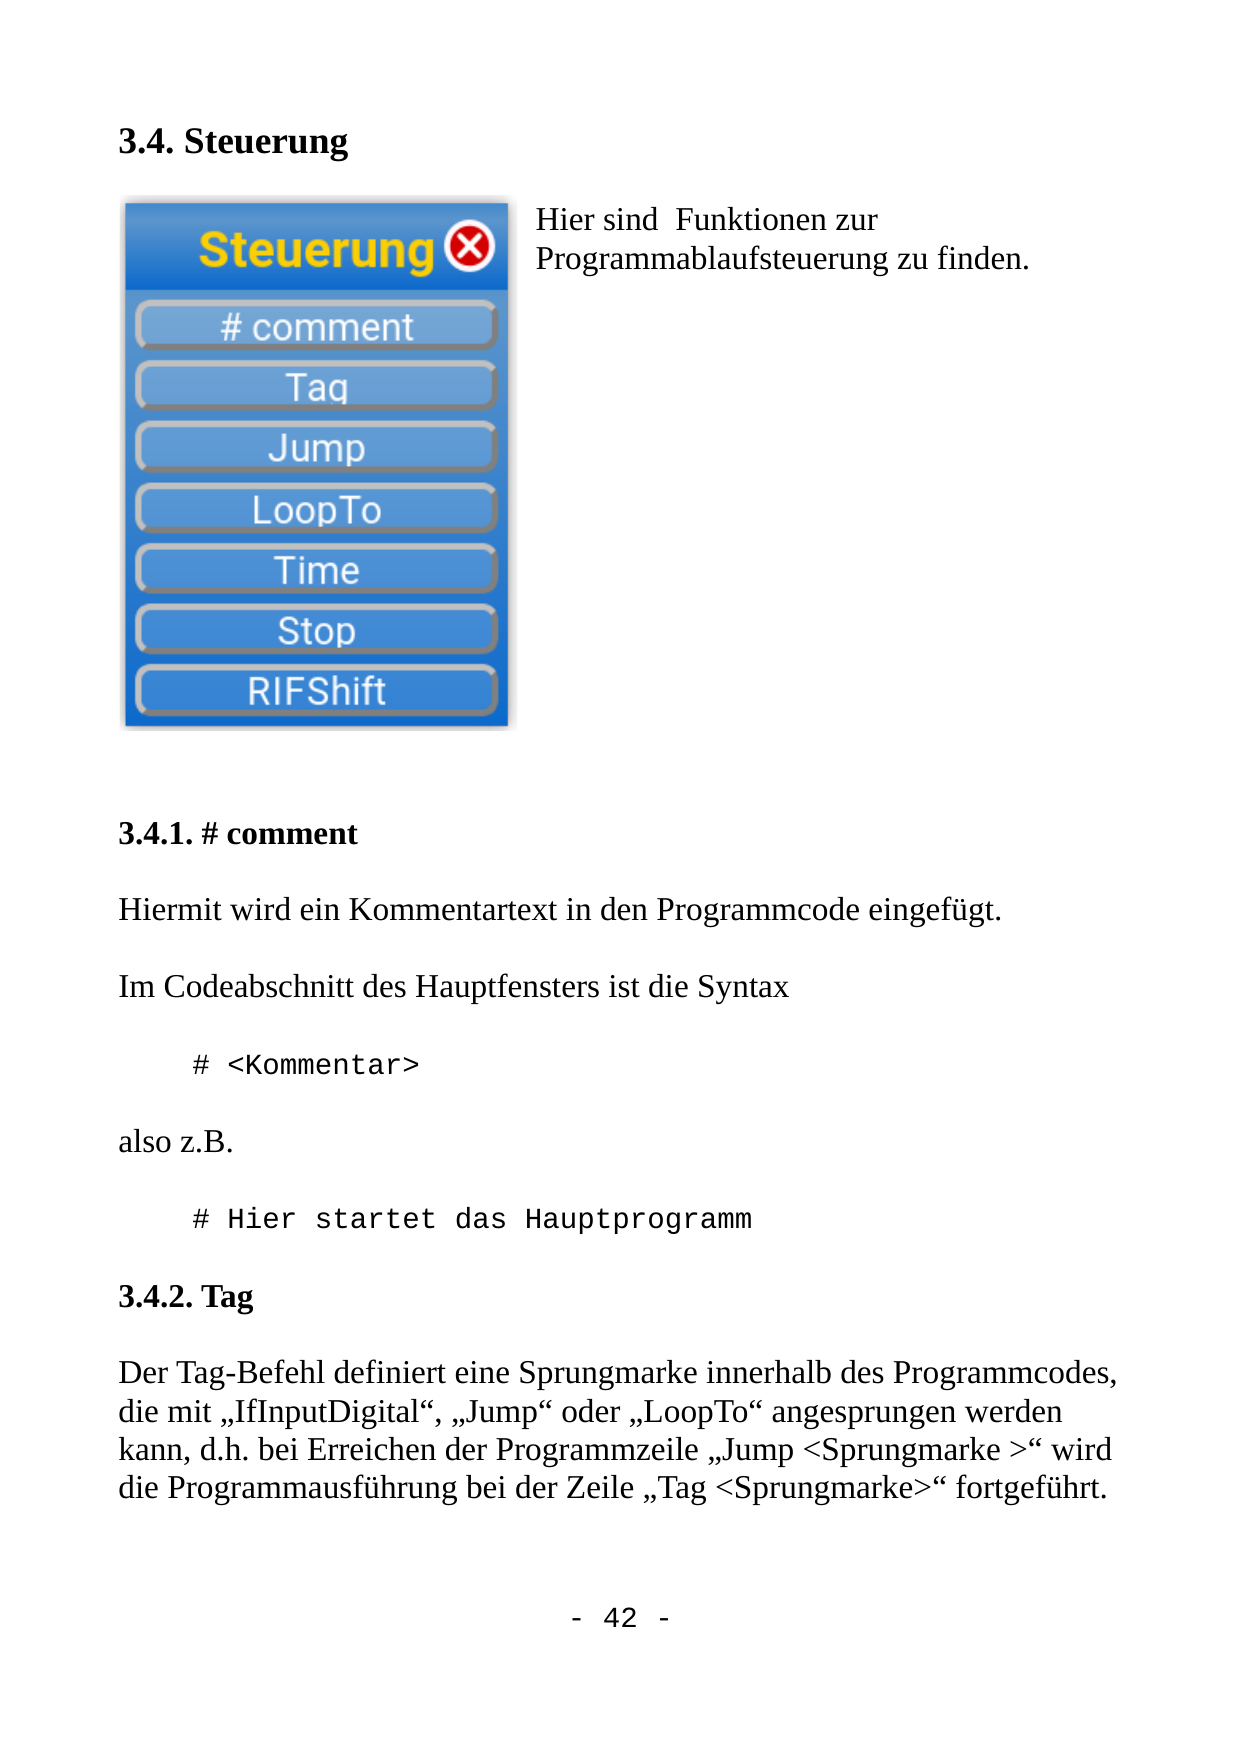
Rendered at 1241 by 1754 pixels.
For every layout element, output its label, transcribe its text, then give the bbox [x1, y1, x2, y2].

text Im Codeabschnitt des Hauptfensters ist die Syntax [118, 966, 1122, 1004]
text Hiermit wird ein Kommentartext in den Programmcode eingefügt. [118, 889, 1122, 928]
text Hier sind Funktionen zur Programmablaufsteuerung zu finden. [518, 199, 1122, 276]
text # <Kommentar> [118, 1043, 1122, 1083]
text also z.B. [118, 1121, 1122, 1159]
text # Hier startet das Hauptprogramm [118, 1198, 1122, 1238]
text Der Tag-Befehl definiert eine Sprungmarke innerhalb des Programmcodes, die mit „IfInputDigital“, „Jump“ oder „LoopTo“ angesprungen werden kann, d.h. bei Erreichen der Programmzeile „Jump <Sprungmarke >“ wird die Programmausführung bei der Zeile „Tag <Sprungmarke>“ fortgeführt. [118, 1353, 1122, 1506]
text 3.4. Steuerung [118, 118, 1122, 161]
text 3.4.1. # comment [118, 813, 1122, 851]
picture [119, 195, 518, 731]
text 3.4.2. Tag [118, 1276, 1122, 1314]
